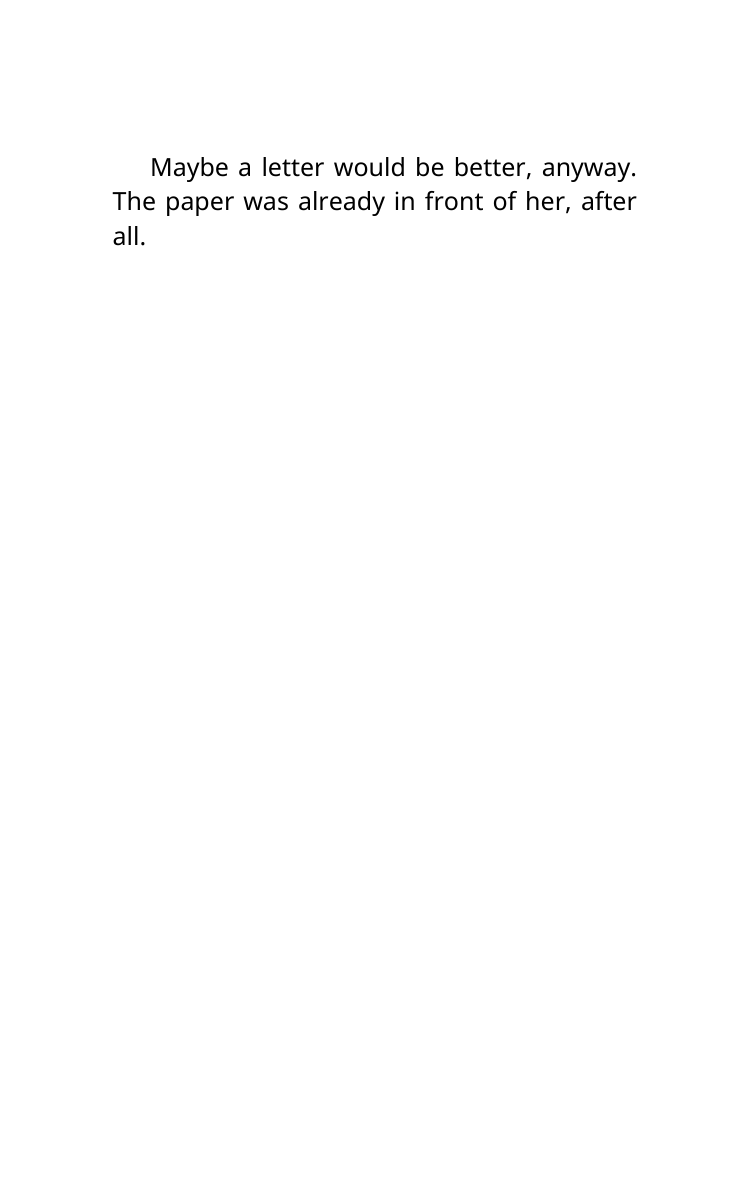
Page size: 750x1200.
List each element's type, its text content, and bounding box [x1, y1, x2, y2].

text Maybe a letter would be better, anyway. The paper was already in front of her, after all. [112, 150, 637, 252]
